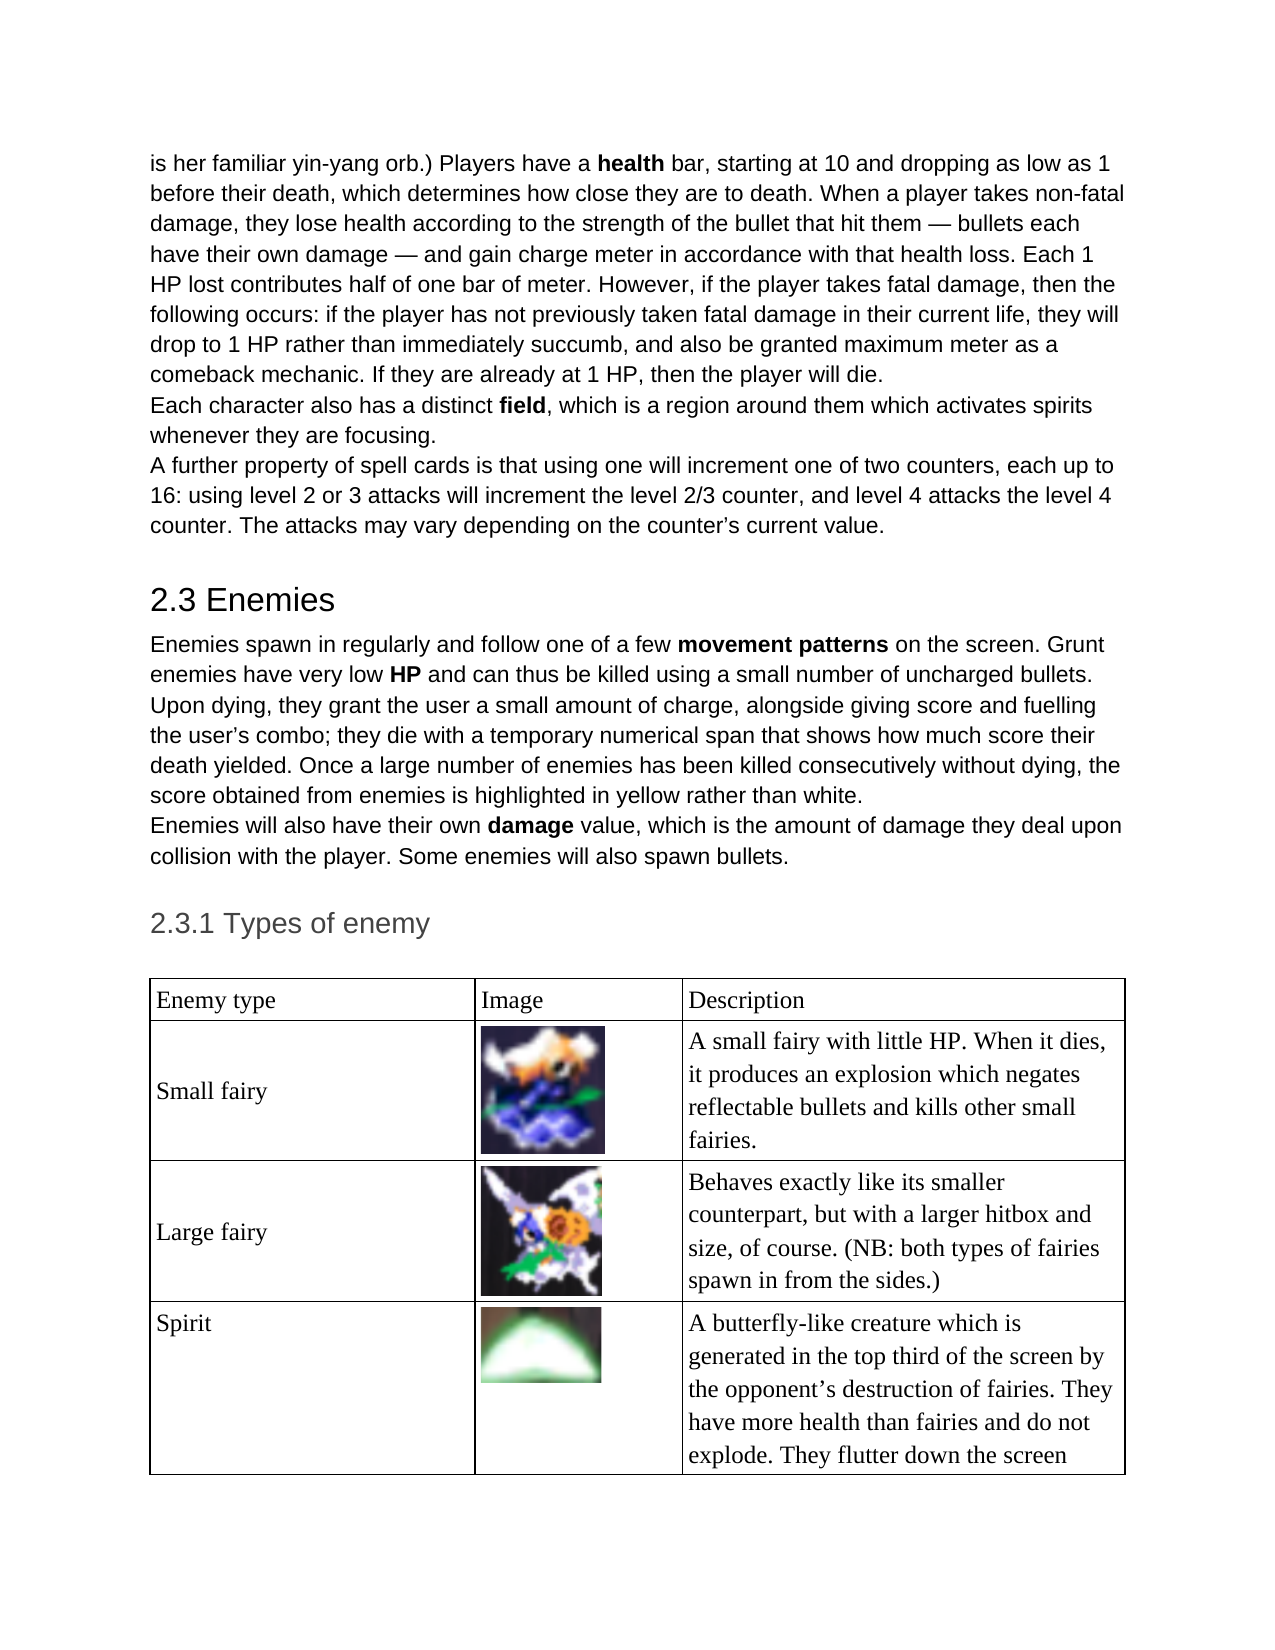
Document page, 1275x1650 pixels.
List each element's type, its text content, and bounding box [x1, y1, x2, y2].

text Enemies will also have their own damage value, which is the amount of damage they deal upon collision with the player. Some enemies will also spawn bullets. [150, 812, 1125, 869]
table_cell [476, 1302, 682, 1474]
subtitle 2.3.1 Types of enemy [150, 906, 1125, 940]
text is her familiar yin-yang orb.) Players have a health bar, starting at 10 and dropping as low as 1 before their death, which determines how close they are to death. When a player takes non-fatal damage, they lose health according to the strength of the bullet that hit them — bullets each have their own damage — and gain charge meter in accordance with that health loss. Each 1 HP lost contributes half of one bar of meter. However, if the player takes fatal damage, then the following occurs: if the player has not previously taken fatal damage in their current life, they will drop to 1 HP rather than immediately succumb, and also be granted maximum meter as a comeback mechanic. If they are already at 1 HP, then the player will die. [150, 150, 1125, 388]
table_cell Small fairy [151, 1021, 474, 1160]
text Enemies spawn in regularly and follow one of a few movement patterns on the screen. Grunt enemies have very low HP and can thus be killed using a small number of uncharged bullets. Upon dying, they grant the user a small amount of charge, alongside giving score and fuelling the user’s combo; they die with a temporary numerical span that shows how much score their death yielded. Once a large number of enemies has been killed consecutively without dying, the score obtained from enemies is highlighted in yellow rather than white. [150, 631, 1125, 808]
table_header Image [476, 979, 682, 1019]
picture [480, 1166, 602, 1296]
table_header Enemy type [151, 979, 474, 1019]
table_cell Large fairy [151, 1161, 474, 1301]
text Each character also has a distinct field, which is a region around them which activates spirits whenever they are focusing. [150, 392, 1125, 448]
picture [480, 1307, 602, 1383]
table_header Description [683, 979, 1124, 1019]
text A further property of spell cards is that using one will increment one of two counters, each up to 16: using level 2 or 3 attacks will increment the level 2/3 counter, and level 4 attacks the level 4 counter. The attacks may vary depending on the counter’s current value. [150, 452, 1125, 539]
table_cell Spirit [151, 1302, 474, 1474]
table_cell Behaves exactly like its smaller counterpart, but with a larger hitbox and size, of course. (NB: both types of fairies spawn in from the sides.) [683, 1161, 1124, 1301]
table_cell A small fairy with little HP. When it dies, it produces an explosion which negates reflectable bullets and kills other small fairies. [683, 1021, 1124, 1160]
subtitle 2.3 Enemies [150, 580, 1125, 619]
table_cell [476, 1021, 682, 1160]
table_cell A butterfly-like creature which is generated in the top third of the screen by the opponent’s destruction of fairies. They have more health than fairies and do not explode. They flutter down the screen [683, 1302, 1124, 1474]
picture [480, 1026, 605, 1154]
table_cell [476, 1161, 682, 1301]
